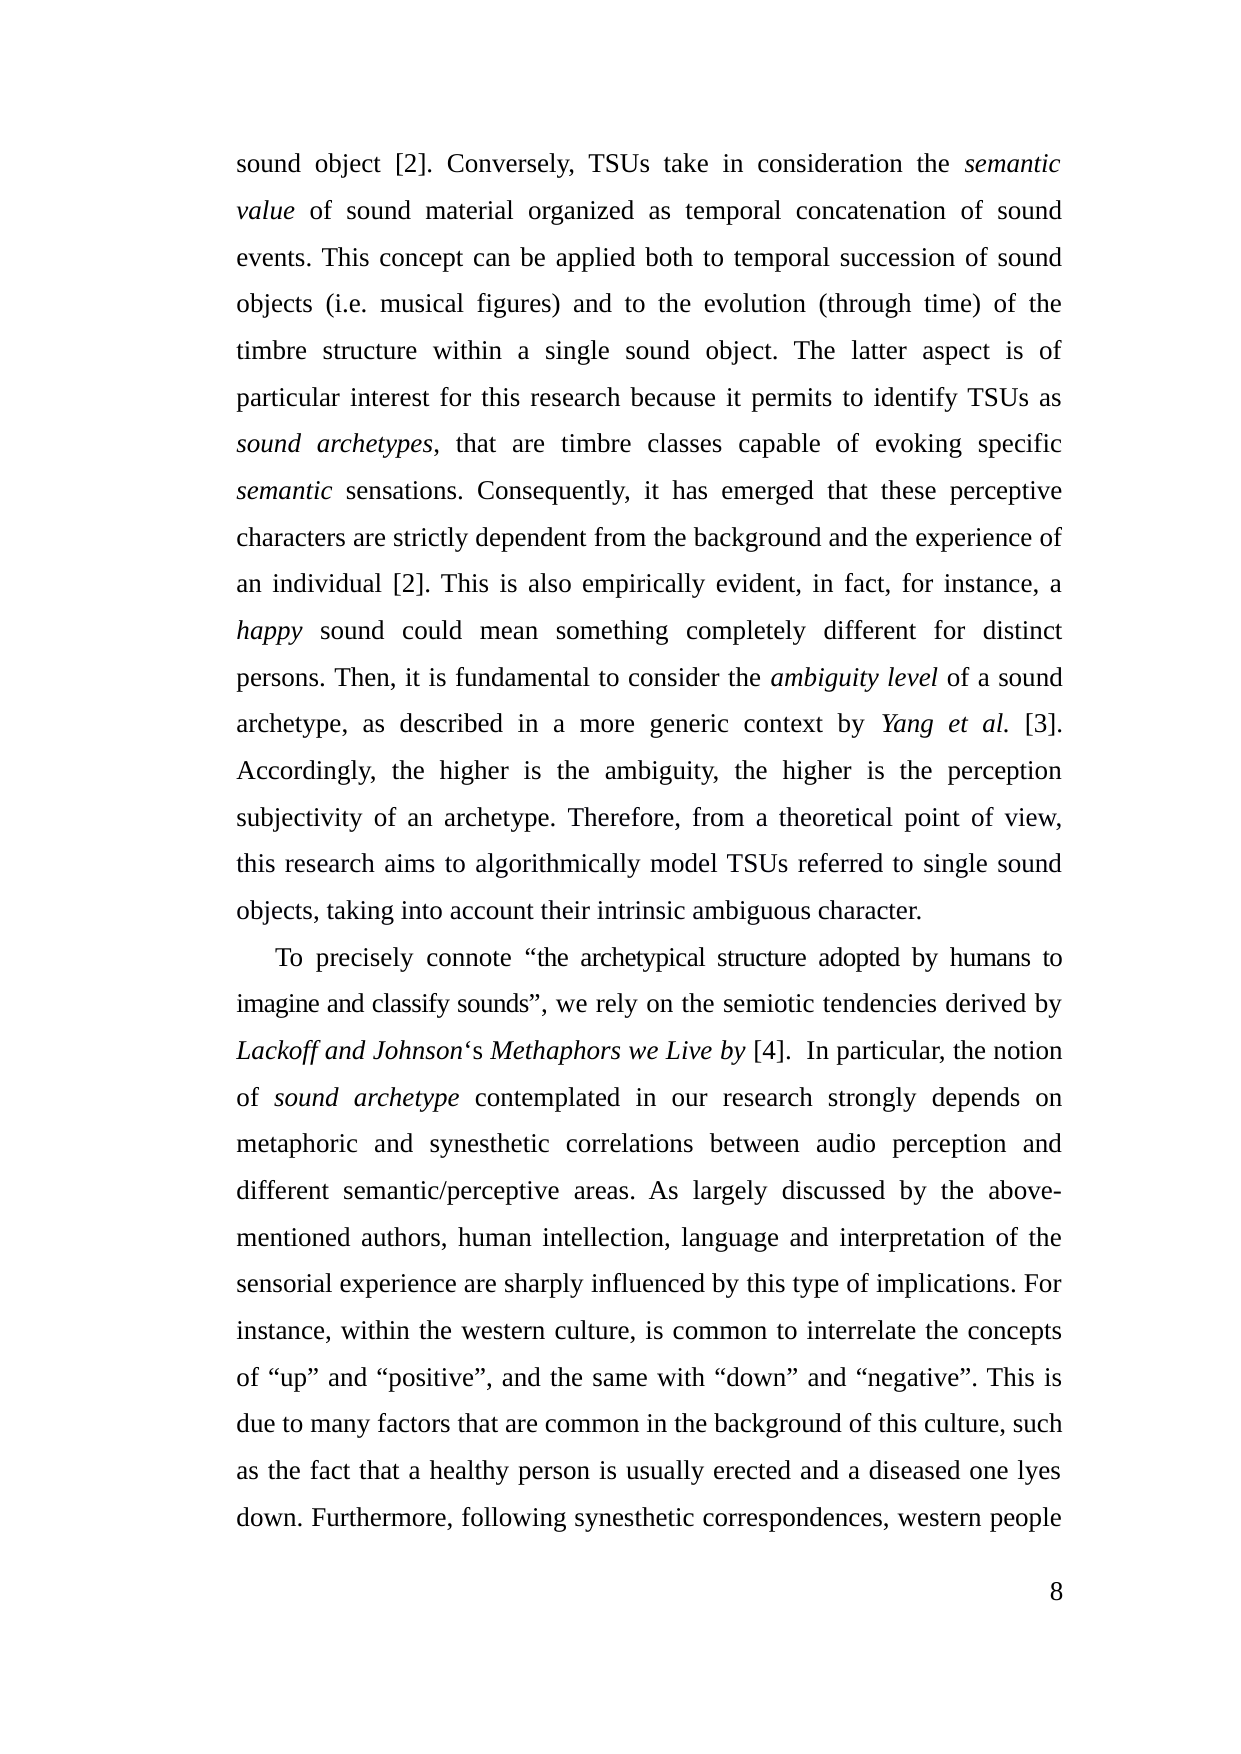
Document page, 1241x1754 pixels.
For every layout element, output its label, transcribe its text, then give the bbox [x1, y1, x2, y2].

text sound object [2]. Conversely, TSUs take in consideration the semantic value of sound material organized as temporal concatenation of sound events. This concept can be applied both to temporal succession of sound objects (i.e. musical figures) and to the evolution (through time) of the timbre structure within a single sound object. The latter aspect is of particular interest for this research because it permits to identify TSUs as sound archetypes, that are timbre classes capable of evoking specific semantic sensations. Consequently, it has emerged that these perceptive characters are strictly dependent from the background and the experience of an individual [2]. This is also empirically evident, in fact, for instance, a happy sound could mean something completely different for distinct persons. Then, it is fundamental to consider the ambiguity level of a sound archetype, as described in a more generic context by Yang et al. [3]. Accordingly, the higher is the ambiguity, the higher is the perception subjectivity of an archetype. Therefore, from a theoretical point of view, this research aims to algorithmically model TSUs referred to single sound objects, taking into account their intrinsic ambiguous character. [236, 148, 1063, 925]
text To precisely connote “the archetypical structure adopted by humans to imagine and classify sounds”, we rely on the semiotic tendencies derived by Lackoff and Johnson‘s Methaphors we Live by [4]. In particular, the notion of sound archetype contemplated in our research strongly depends on metaphoric and synesthetic correlations between audio perception and different semantic/perceptive areas. As largely discussed by the above-mentioned authors, human intellection, language and interpretation of the sensorial experience are sharply influenced by this type of implications. For instance, within the western culture, is common to interrelate the concepts of “up” and “positive”, and the same with “down” and “negative”. This is due to many factors that are common in the background of this culture, such as the fact that a healthy person is usually erected and a diseased one lyes down. Furthermore, following synesthetic correspondences, western people [236, 941, 1063, 1532]
